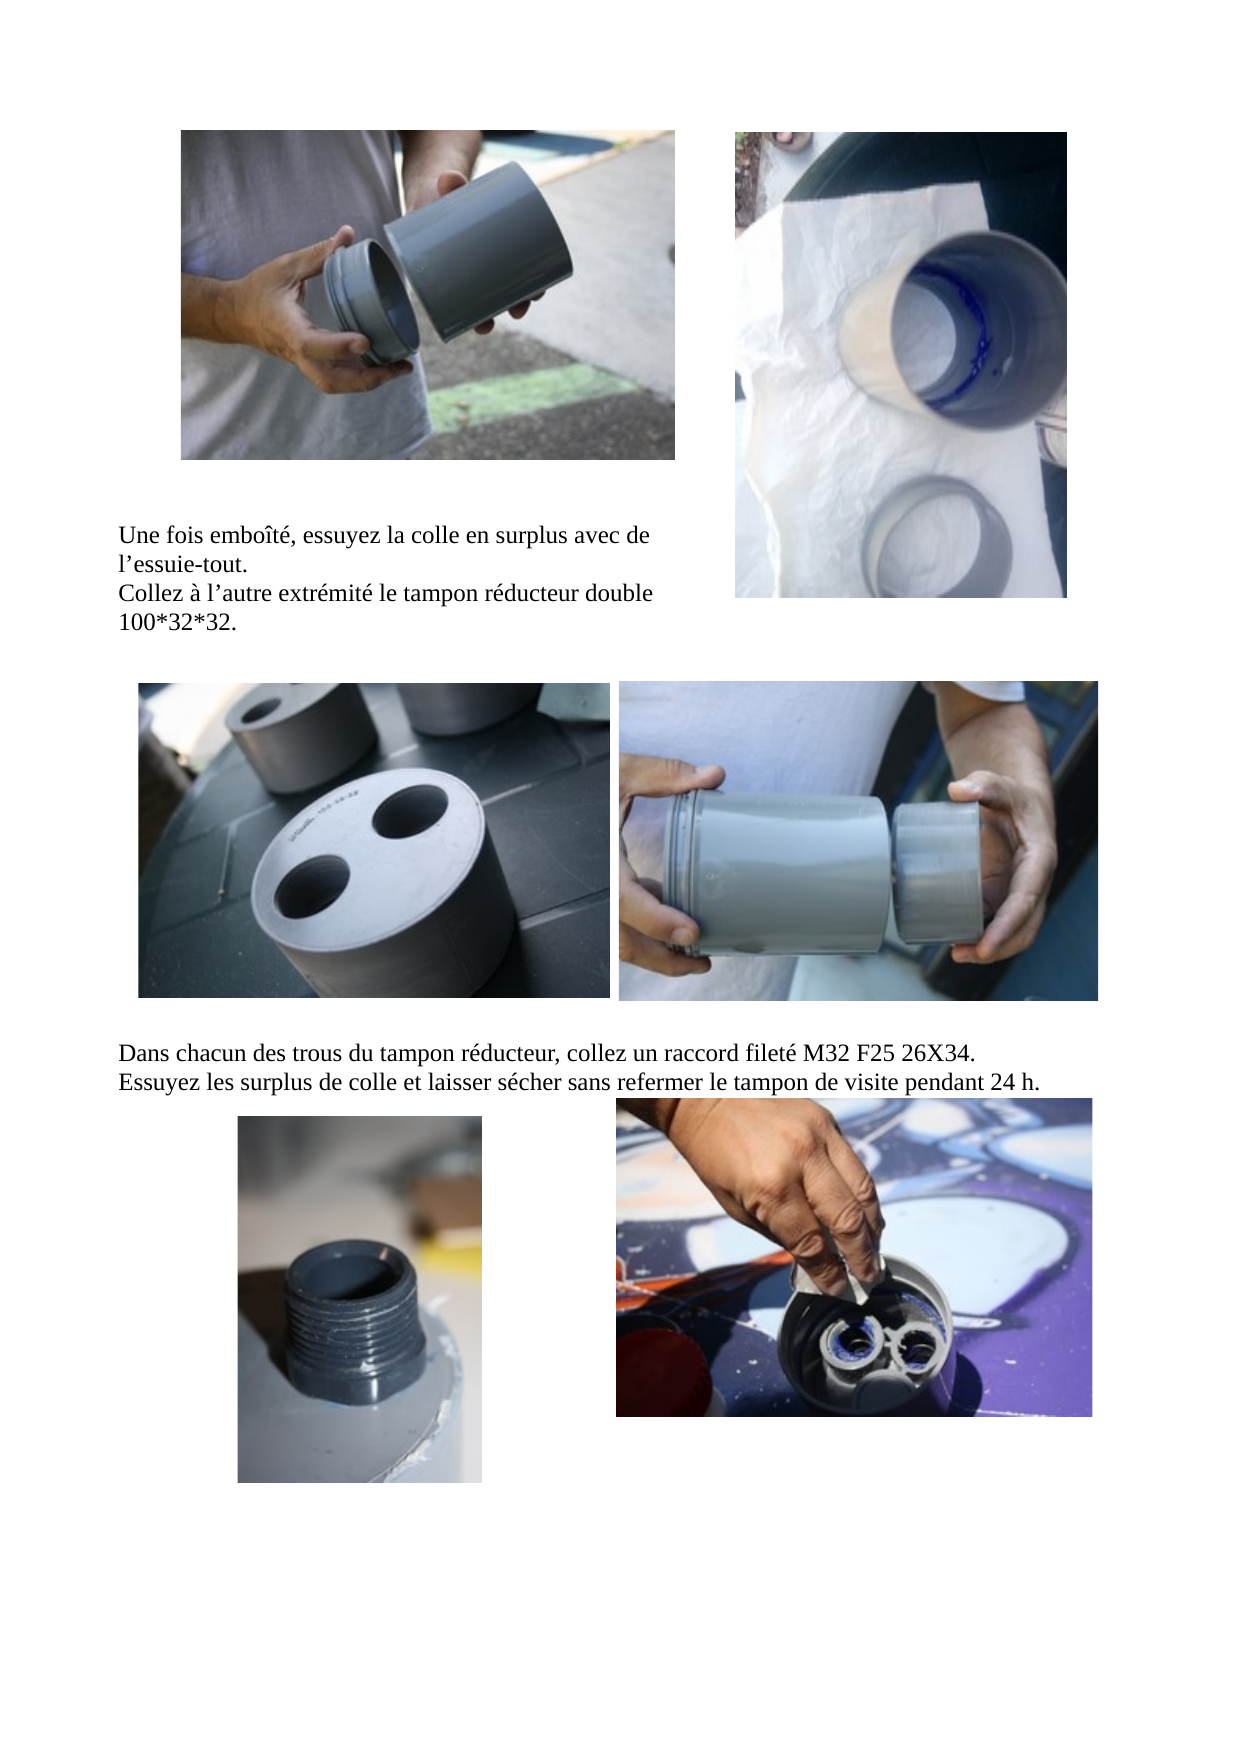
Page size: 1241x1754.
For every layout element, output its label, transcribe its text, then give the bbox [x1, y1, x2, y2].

text Essuyez les surplus de colle et laisser sécher sans refermer le tampon de visite pendant 24 h. [118, 1067, 1122, 1096]
text [1067, 521, 1122, 578]
picture [616, 1098, 1093, 1417]
picture [735, 132, 1067, 598]
text Une fois emboîté, essuyez la colle en surplus avec de l’essuie-tout. [118, 521, 735, 578]
picture [138, 683, 610, 998]
picture [237, 1116, 482, 1483]
text Collez à l’autre extrémité le tampon réducteur double 100*32*32. [118, 578, 1122, 636]
picture [180, 130, 675, 460]
text Dans chacun des trous du tampon réducteur, collez un raccord fileté M32 F25 26X34. [118, 1038, 1122, 1067]
picture [618, 681, 1099, 1001]
